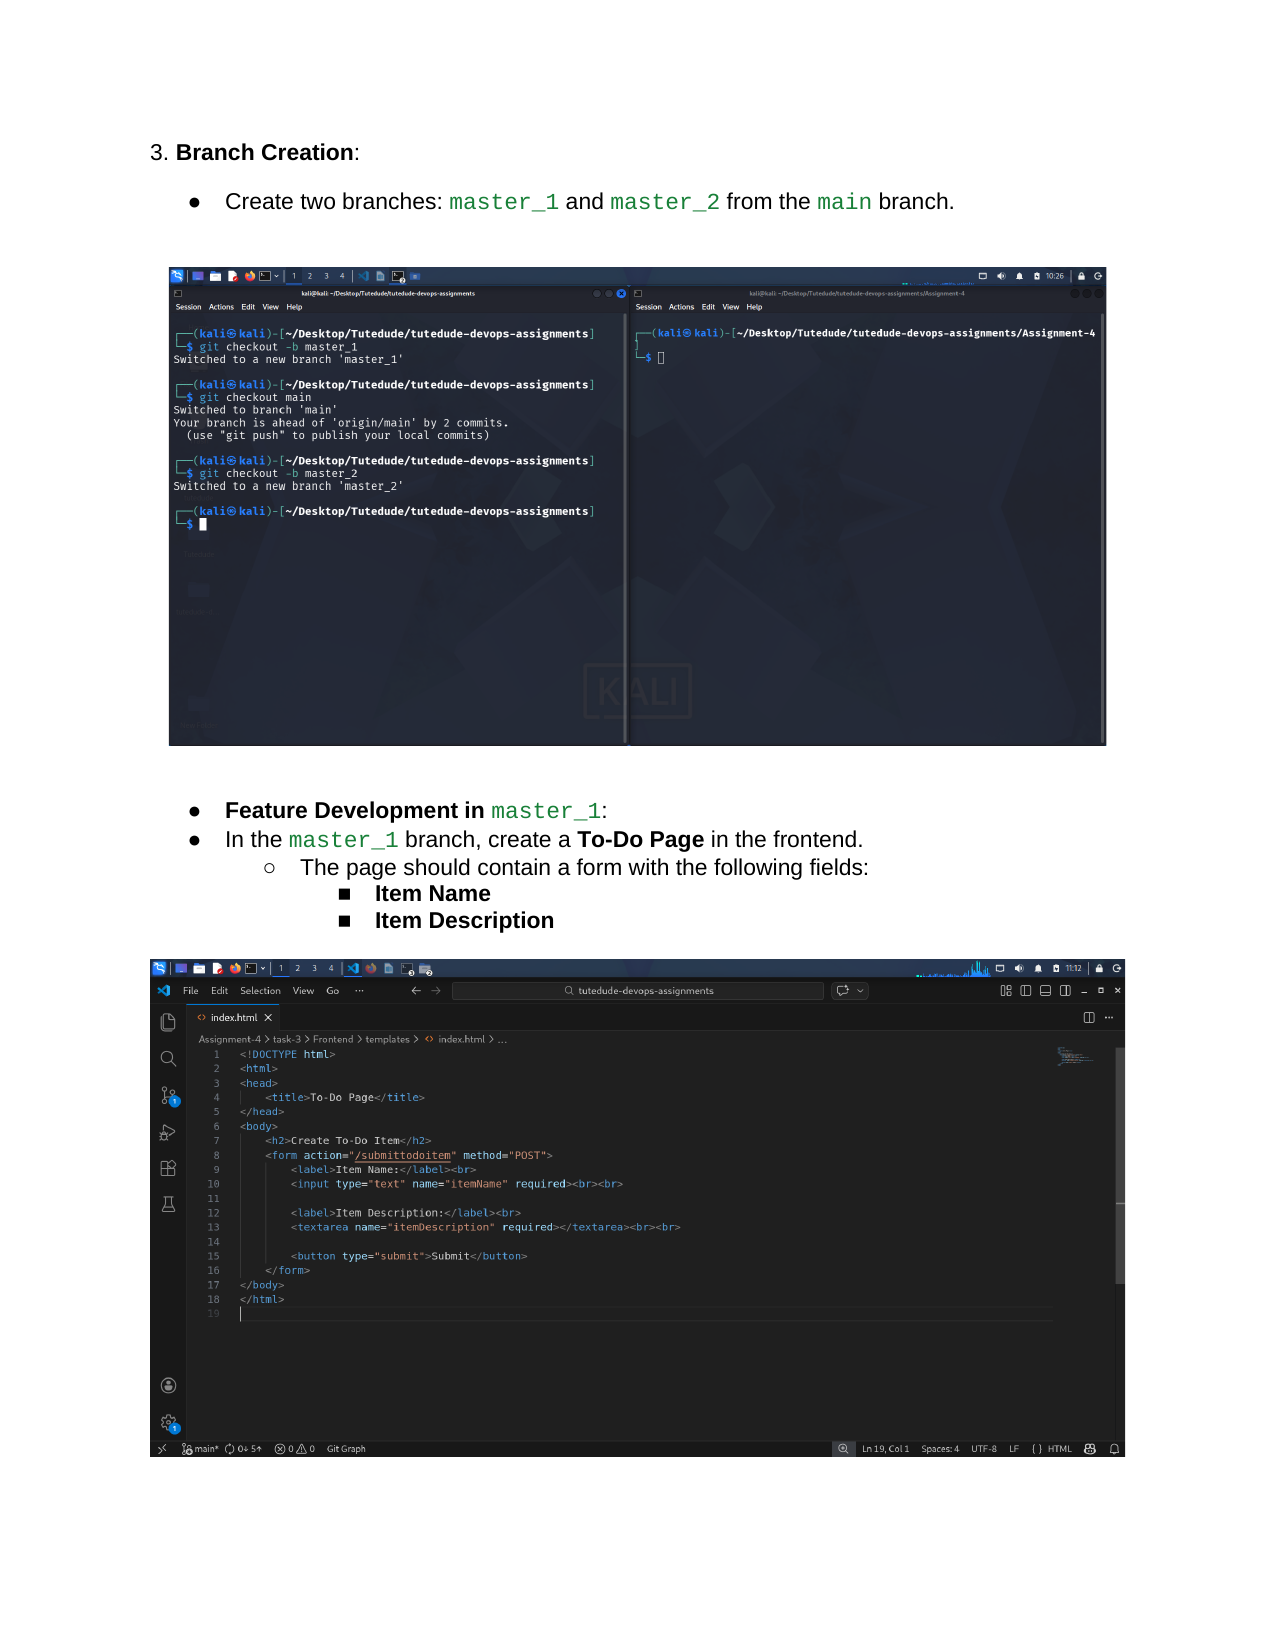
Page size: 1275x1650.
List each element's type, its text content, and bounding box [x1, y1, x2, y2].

list The page should contain a form with the following fields: [262, 854, 1125, 880]
picture [168, 267, 1107, 746]
text 3. Branch Creation: [150, 150, 1125, 163]
list In the master_1 branch, create a To-Do Page in the frontend. [187, 826, 1125, 854]
list Item Name [337, 880, 1125, 907]
list Create two branches: master_1 and master_2 from the main branch. [187, 188, 1125, 216]
list Item Description [337, 907, 1125, 933]
picture [150, 959, 1125, 1457]
list Feature Development in master_1: [187, 797, 1125, 826]
